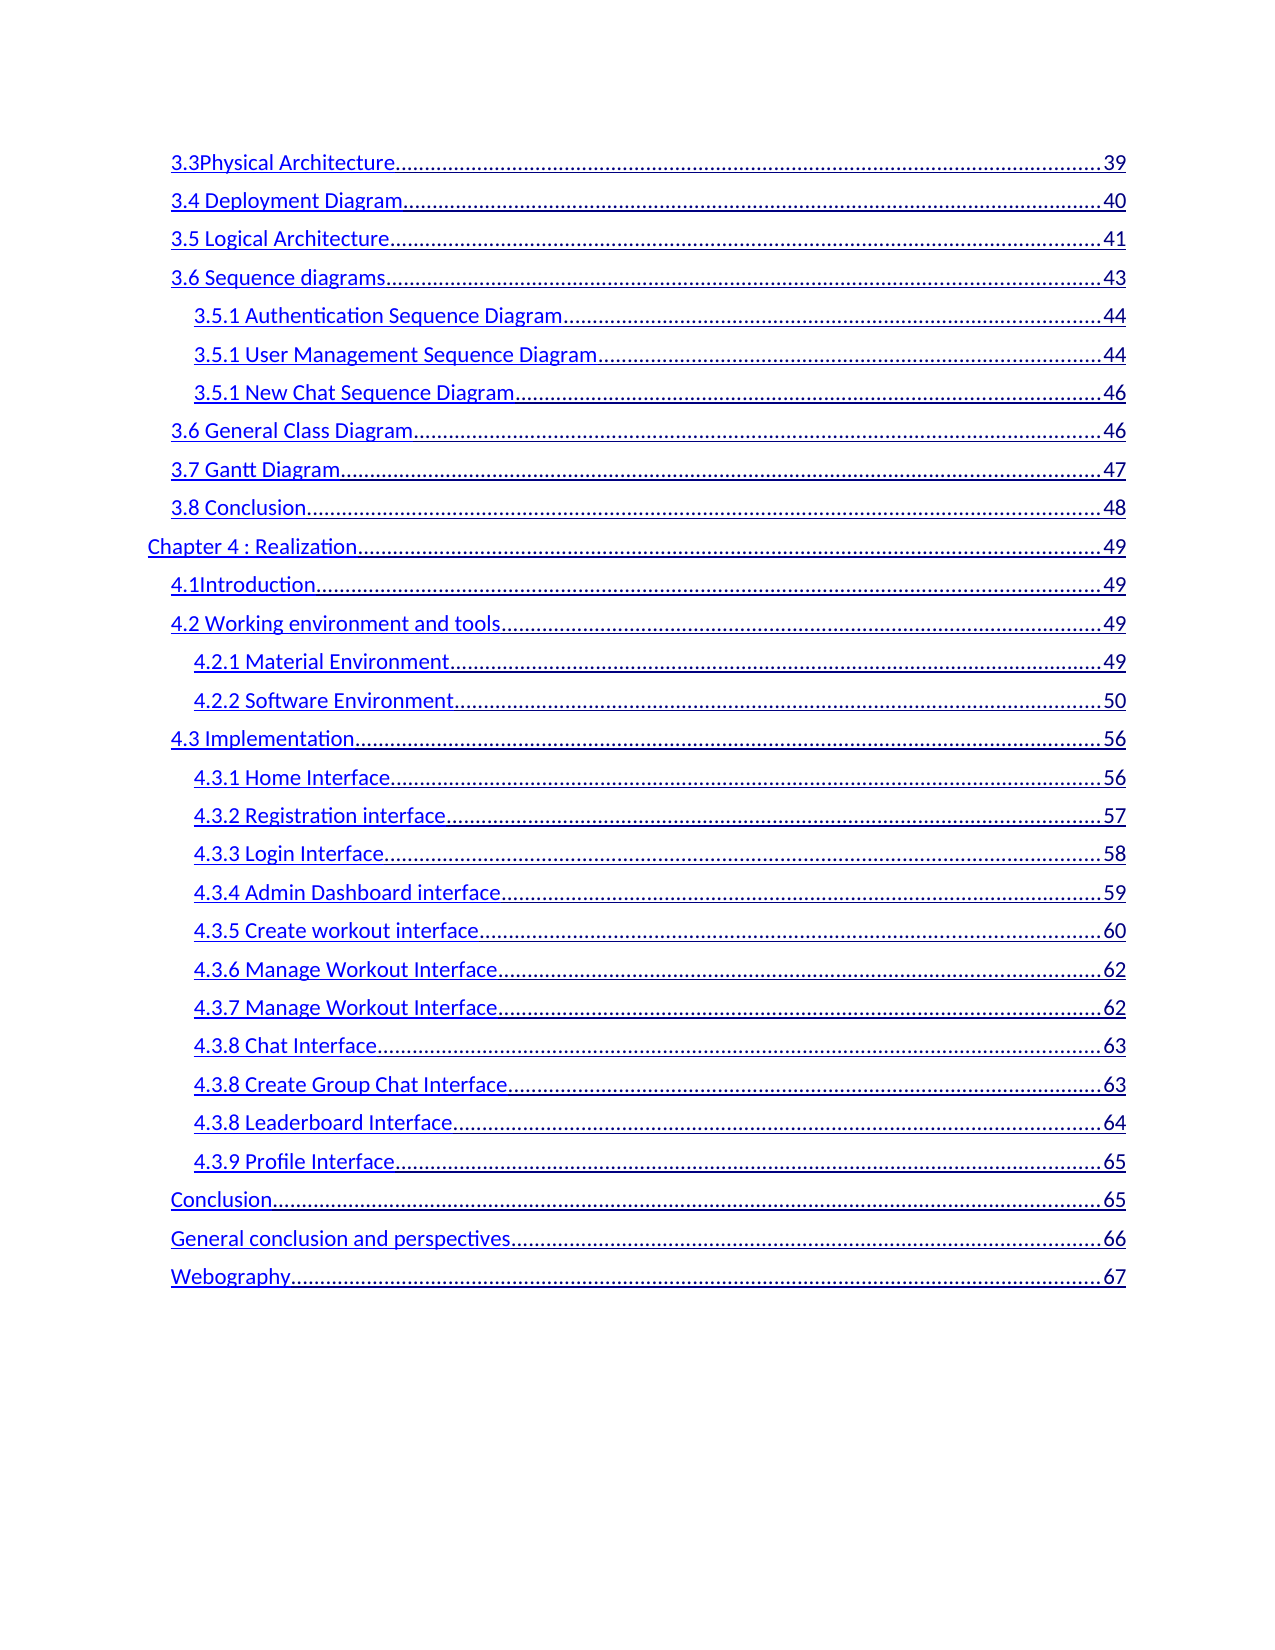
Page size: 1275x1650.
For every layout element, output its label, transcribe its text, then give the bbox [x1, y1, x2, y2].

text 4.3.8 Create Group Chat Interface 63 [193, 1070, 1127, 1098]
text 4.3.4 Admin Dashboard interface 59 [193, 878, 1127, 906]
text 4.2 Working environment and tools 49 [171, 609, 1127, 637]
text Webography 67 [171, 1262, 1127, 1290]
text 3.6 General Class Diagram 46 [171, 417, 1127, 445]
text 4.3.1 Home Interface 56 [193, 763, 1127, 791]
text 4.3.7 Manage Workout Interface 62 [193, 993, 1127, 1021]
text 4.3.8 Chat Interface 63 [193, 1032, 1127, 1060]
text 4.1Introduction 49 [171, 570, 1127, 598]
text 3.5.1 New Chat Sequence Diagram 46 [193, 378, 1127, 406]
text 4.3 Implementation 56 [171, 724, 1127, 752]
text General conclusion and perspectives 66 [171, 1224, 1127, 1252]
text 3.7 Gantt Diagram 47 [171, 455, 1127, 483]
text 3.5.1 Authentication Sequence Diagram 44 [193, 301, 1127, 329]
text 4.3.6 Manage Workout Interface 62 [193, 955, 1127, 983]
text 4.3.9 Profile Interface 65 [193, 1147, 1127, 1175]
text 4.3.3 Login Interface 58 [193, 839, 1127, 867]
text Chapter 4 : Realization 49 [148, 532, 1127, 560]
text 3.5 Logical Architecture 41 [171, 224, 1127, 252]
text 3.6 Sequence diagrams 43 [171, 263, 1127, 291]
text 4.3.5 Create workout interface 60 [193, 916, 1127, 944]
text 3.8 Conclusion 48 [171, 493, 1127, 522]
text Conclusion 65 [171, 1185, 1127, 1213]
text 3.5.1 User Management Sequence Diagram 44 [193, 340, 1127, 368]
text 3.3Physical Architecture 39 [171, 148, 1127, 176]
text 3.4 Deployment Diagram 40 [171, 186, 1127, 214]
text 4.2.2 Software Environment 50 [193, 686, 1127, 714]
text 4.3.8 Leaderboard Interface 64 [193, 1108, 1127, 1137]
text 4.3.2 Registration interface 57 [193, 801, 1127, 829]
text 4.2.1 Material Environment 49 [193, 647, 1127, 675]
